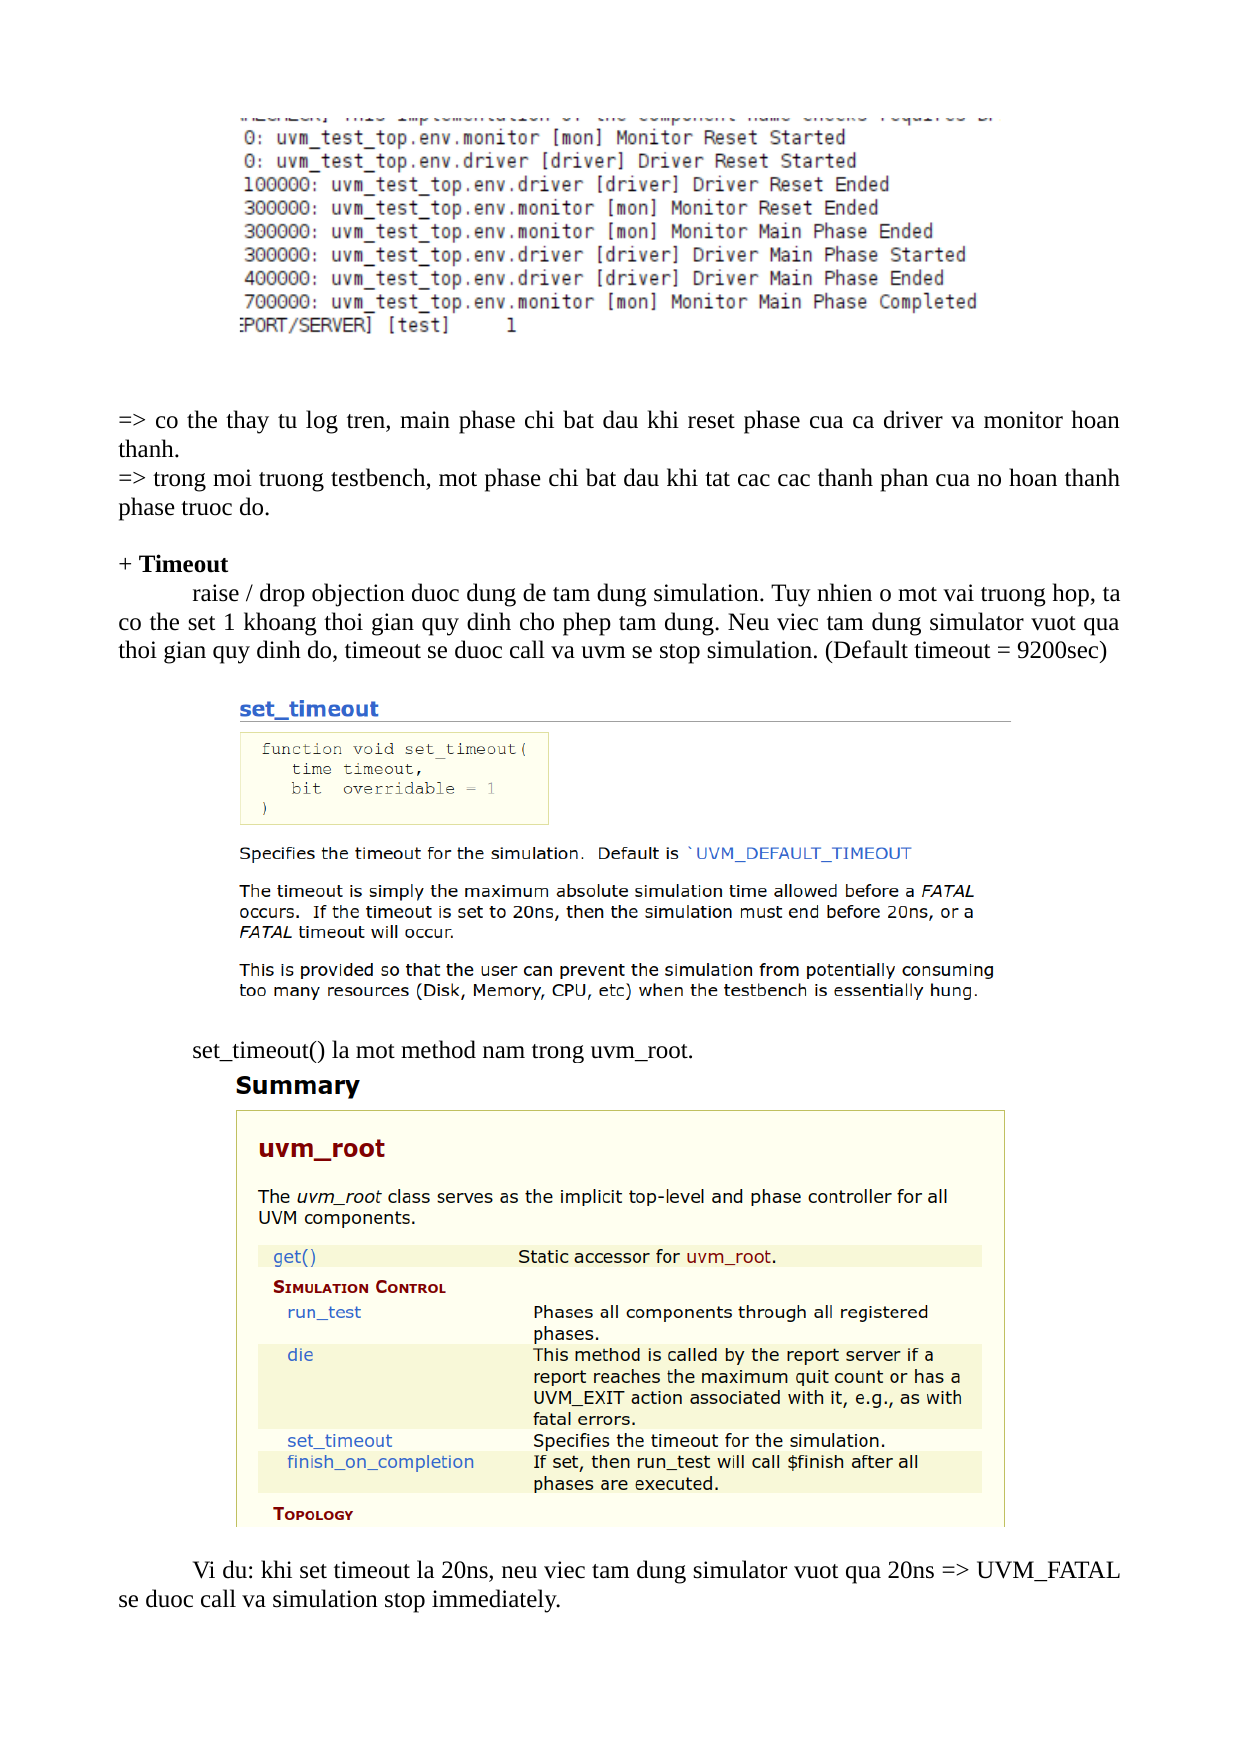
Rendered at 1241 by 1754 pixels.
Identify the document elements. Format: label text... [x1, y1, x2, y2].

text Vi du: khi set timeout la 20ns, neu viec tam dung simulator vuot qua 20ns => UVM_FATAL se duoc call va simulation stop immediately. [118, 1064, 1122, 1612]
text => trong moi truong testbench, mot phase chi bat dau khi tat cac cac thanh phan cua no hoan thanh phase truoc do. [118, 463, 1122, 521]
text => co the thay tu log tren, main phase chi bat dau khi reset phase cua ca driver va monitor hoan thanh. [118, 147, 1122, 463]
text raise / drop objection duoc dung de tam dung simulation. Tuy nhien o mot vai truong hop, ta co the set 1 khoang thoi gian quy dinh cho phep tam dung. Neu viec tam dung simulator vuot qua thoi gian quy dinh do, timeout se duoc call va uvm se stop simulation. (Default timeout = 9200sec) [118, 578, 1122, 664]
text set_timeout() la mot method nam trong uvm_root. [118, 693, 1122, 1064]
picture [216, 1063, 1024, 1527]
picture [229, 693, 1012, 1007]
text + Timeout [118, 549, 1122, 578]
picture [239, 118, 1001, 340]
